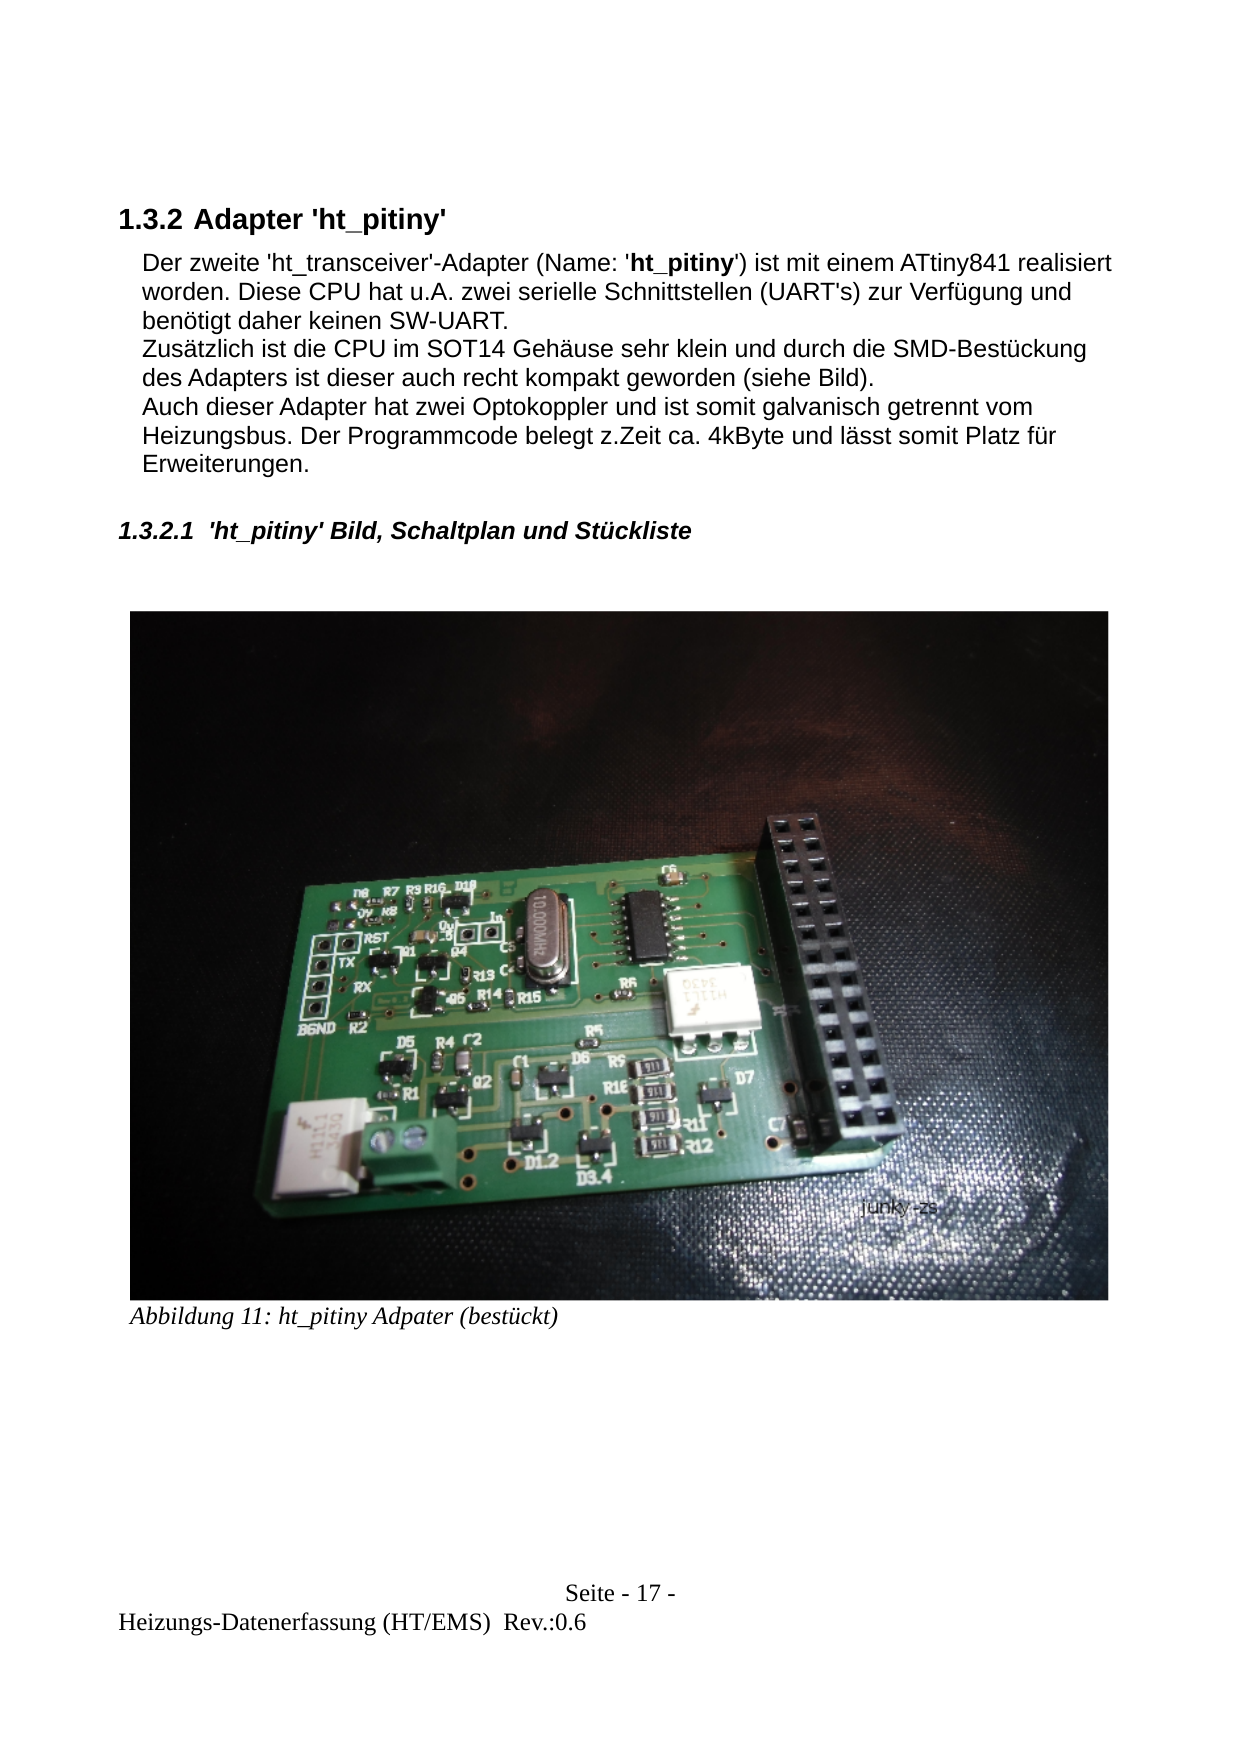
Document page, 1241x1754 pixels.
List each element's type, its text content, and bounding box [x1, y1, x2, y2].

text Abbildung 11: ht_pitiny Adpater (bestückt) [130, 1302, 1110, 1330]
text Der zweite 'ht_transceiver'-Adapter (Name: 'ht_pitiny') ist mit einem ATtiny841 realisiert worden. Diese CPU hat u.A. zwei serielle Schnittstellen (UART's) zur Verfügung und benötigt daher keinen SW-UART. Zusätzlich ist die CPU im SOT14 Gehäuse sehr klein und durch die SMD-Bestückung des Adapters ist dieser auch recht kompakt geworden (siehe Bild). Auch dieser Adapter hat zwei Optokoppler und ist somit galvanisch getrennt vom Heizungsbus. Der Programmcode belegt z.Zeit ca. 4kByte und lässt somit Platz für Erweiterungen. [142, 248, 1122, 478]
subtitle 'ht_pitiny' Bild, Schaltplan und Stückliste [118, 516, 1122, 544]
picture [130, 610, 1111, 1302]
subtitle Adapter 'ht_pitiny' [118, 202, 1122, 236]
